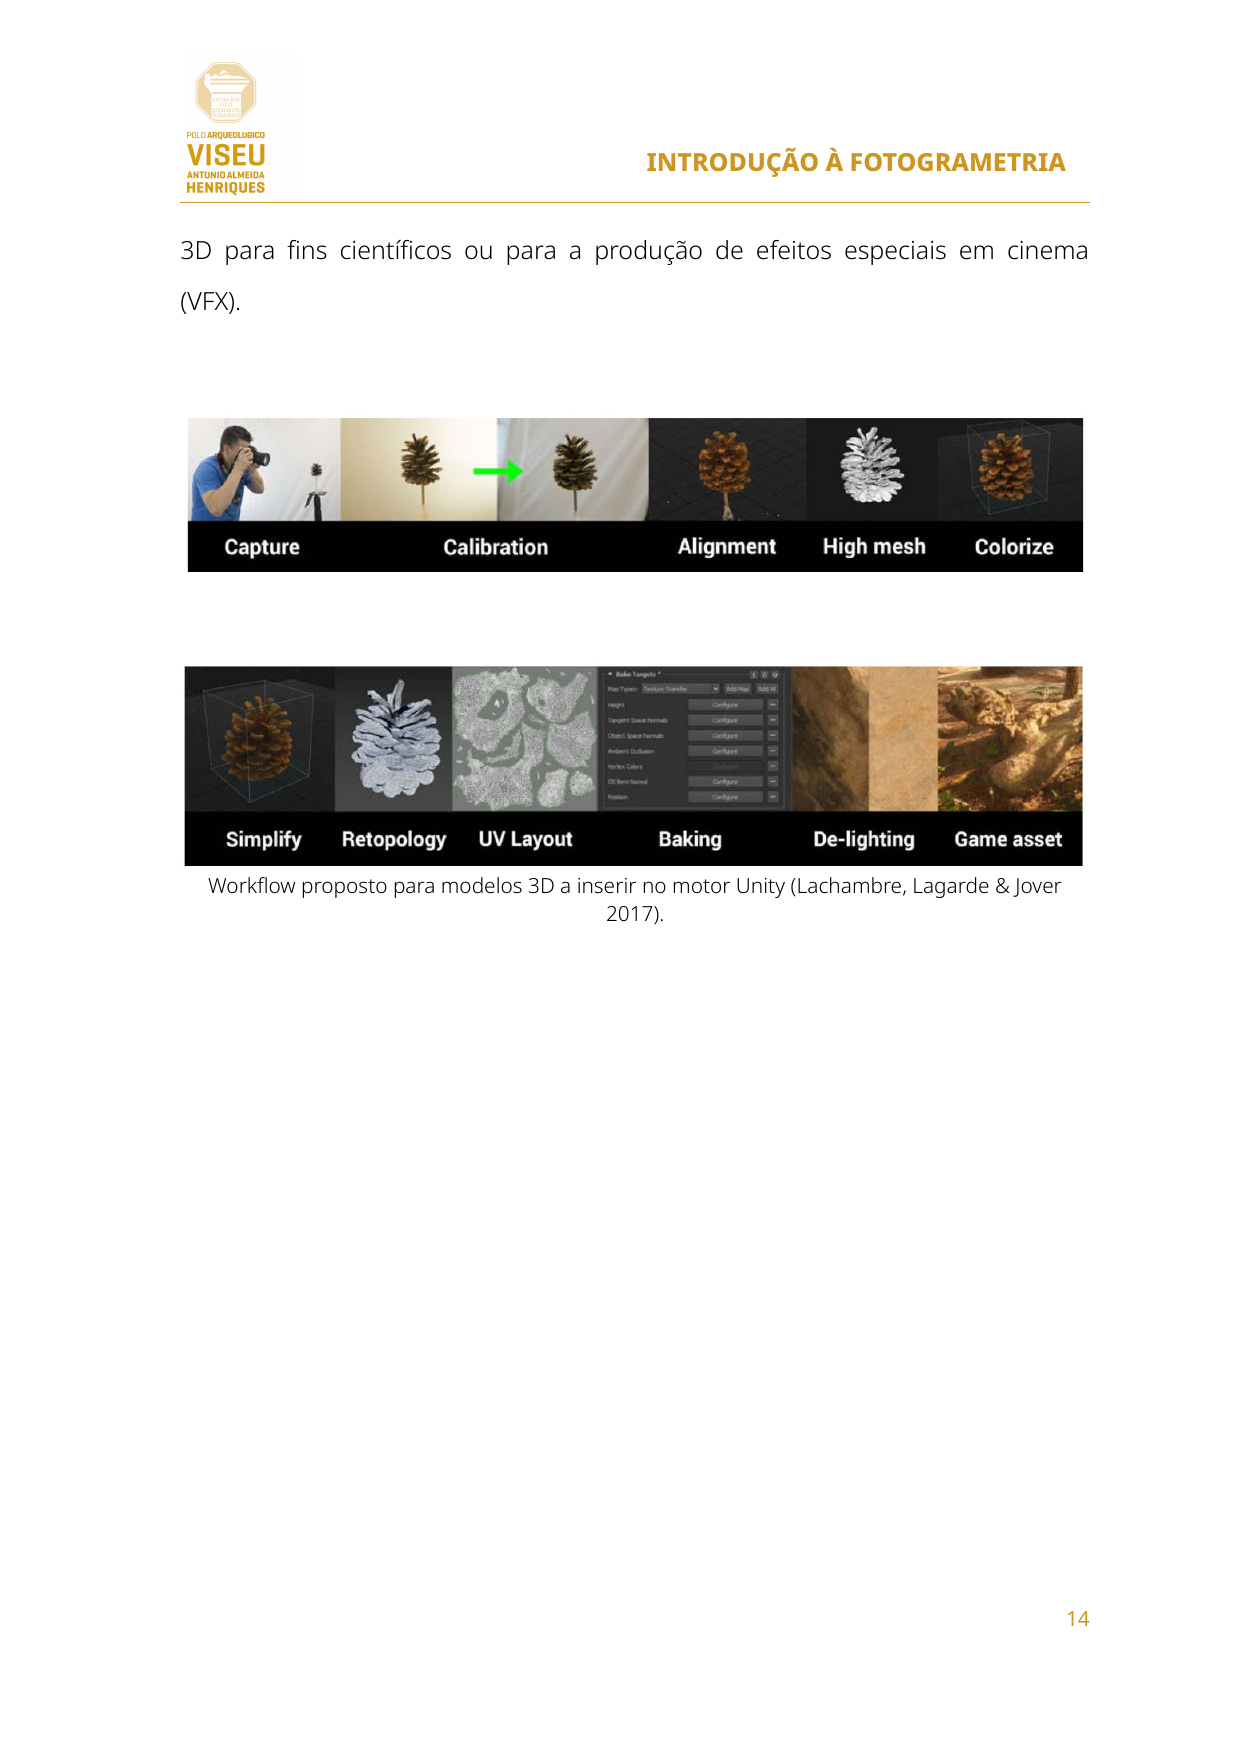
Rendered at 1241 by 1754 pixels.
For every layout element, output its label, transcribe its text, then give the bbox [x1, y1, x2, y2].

text 3D para fins científicos ou para a produção de efeitos especiais em cinema (VFX). [180, 232, 1090, 317]
picture [180, 662, 1090, 871]
picture [180, 414, 1090, 578]
text Workflow proposto para modelos 3D a inserir no motor Unity (Lachambre, Lagarde & Jover 2017). [180, 871, 1090, 928]
picture [184, 54, 300, 202]
